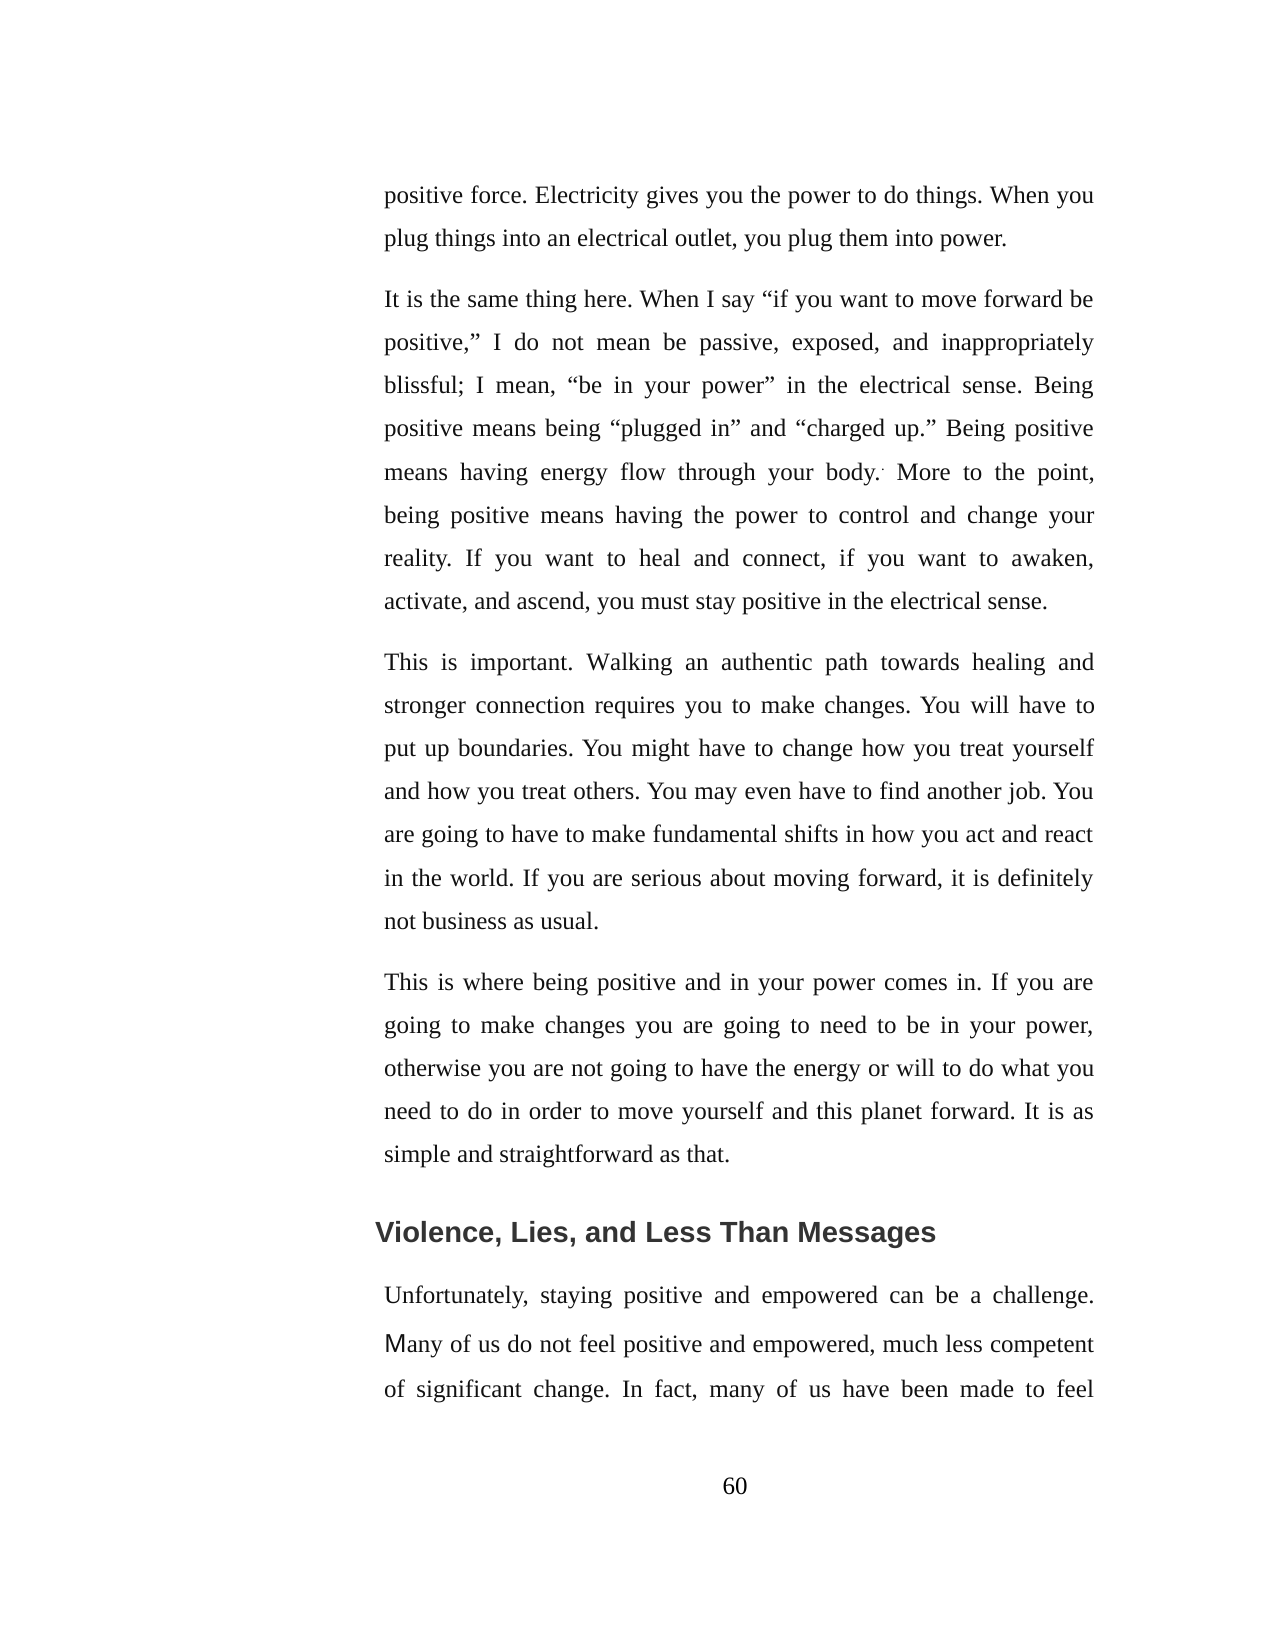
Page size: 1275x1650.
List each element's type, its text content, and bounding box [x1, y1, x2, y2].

text This is where being positive and in your power comes in. If you are going to make changes you are going to need to be in your power, otherwise you are not going to have the energy or will to do what you need to do in order to move yourself and this planet forward. It is as simple and straightforward as that. [384, 967, 1095, 1168]
text positive force. Electricity gives you the power to do things. When you plug things into an electrical outlet, you plug them into power. [384, 180, 1095, 252]
text This is important. Walking an authentic path towards healing and stronger connection requires you to make changes. You will have to put up boundaries. You might have to change how you treat yourself and how you treat others. You may even have to find another job. You are going to have to make fundamental shifts in how you act and react in the world. If you are serious about moving forward, it is definitely not business as usual. [384, 647, 1095, 934]
subtitle Violence, Lies, and Less Than Messages [375, 1215, 1095, 1249]
text Unfortunately, staying positive and empowered can be a challenge. Many of us do not feel positive and empowered, much less competent of significant change. In fact, many of us have been made to feel [384, 1280, 1095, 1403]
text It is the same thing here. When I say “if you want to move forward be positive,” I do not mean be passive, exposed, and inappropriately blissful; I mean, “be in your power” in the electrical sense. Being positive means being “plugged in” and “charged up.” Being positive means having energy flow through your body.. More to the point, being positive means having the power to control and change your reality. If you want to heal and connect, if you want to awaken, activate, and ascend, you must stay positive in the electrical sense. [384, 284, 1095, 615]
